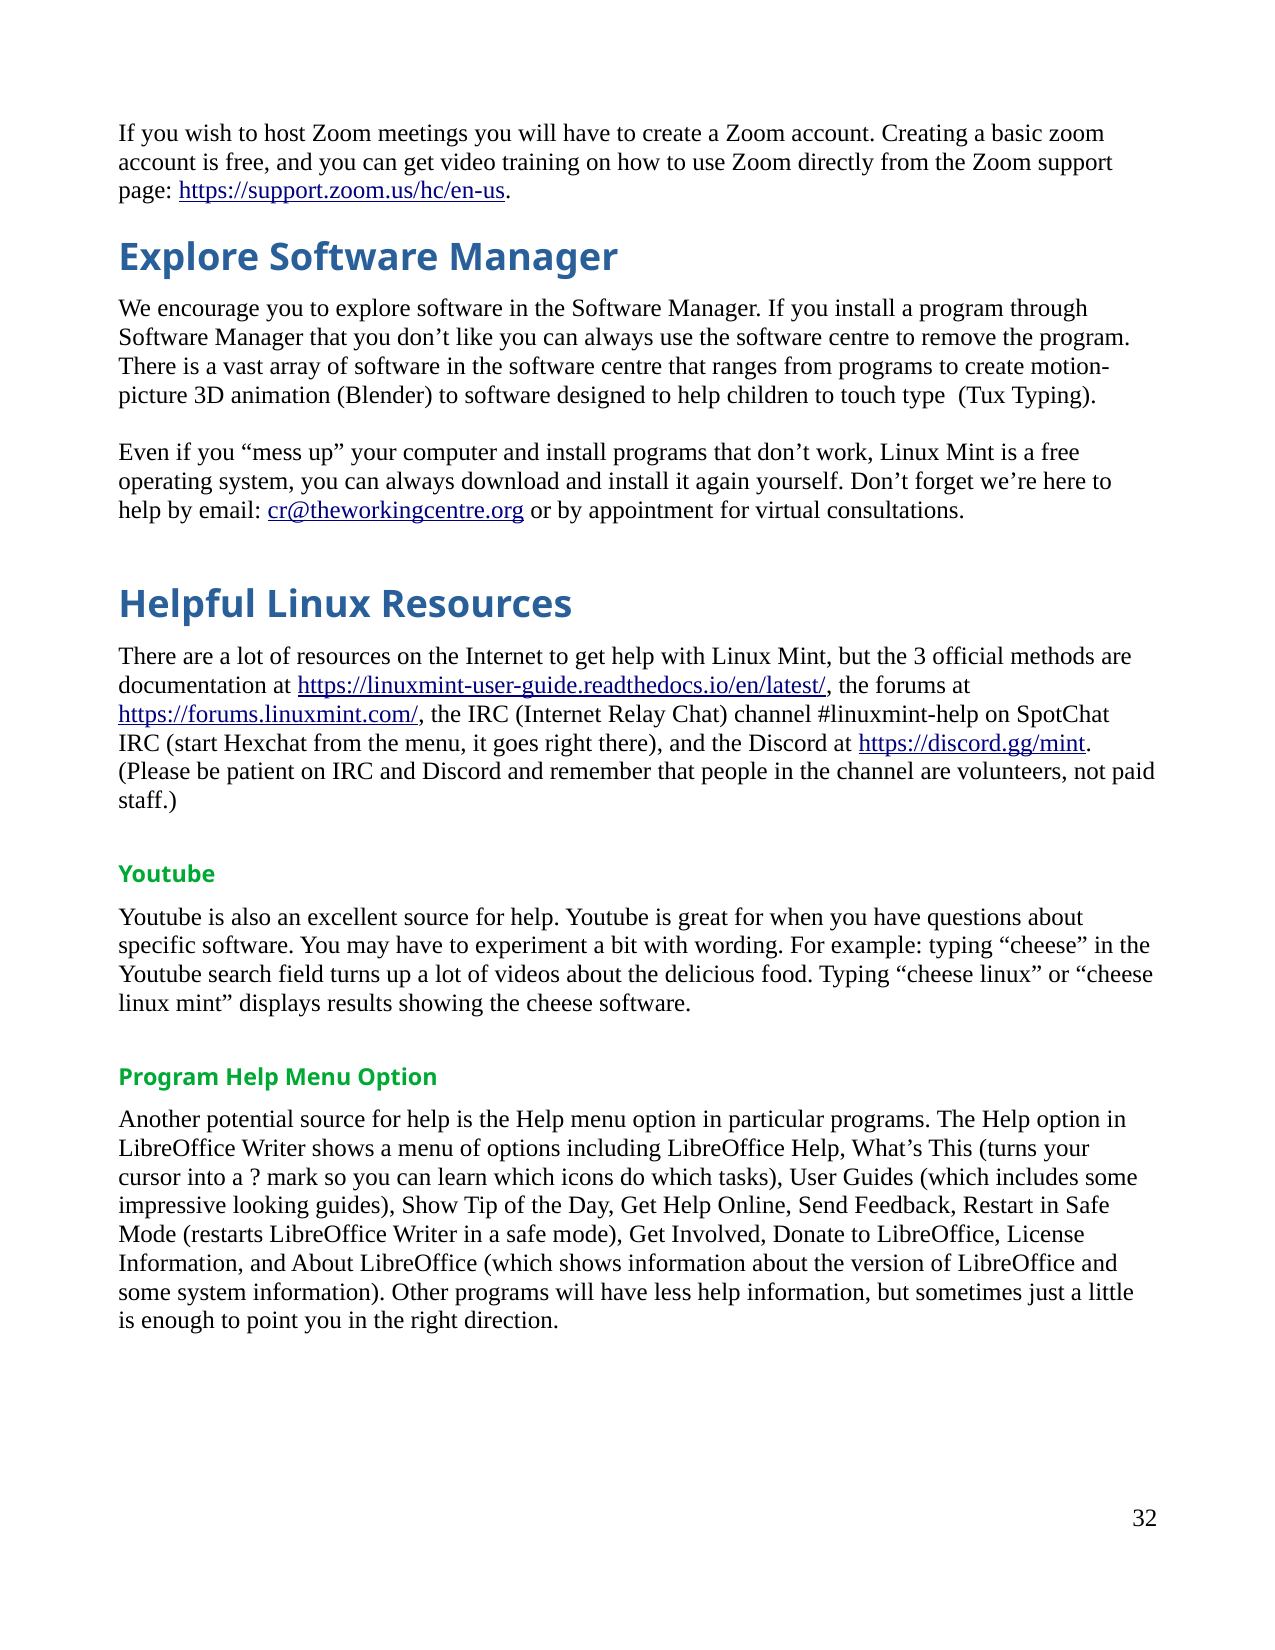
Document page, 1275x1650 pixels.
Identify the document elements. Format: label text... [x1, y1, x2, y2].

text We encourage you to explore software in the Software Manager. If you install a program through Software Manager that you don’t like you can always use the software centre to remove the program. There is a vast array of software in the software centre that ranges from programs to create motion-picture 3D animation (Blender) to software designed to help children to touch type (Tux Typing). [118, 293, 1157, 408]
text Even if you “mess up” your computer and install programs that don’t work, Linux Mint is a free operating system, you can always download and install it again yourself. Don’t forget we’re here to help by email: cr@theworkingcentre.org or by appointment for virtual consultations. [118, 437, 1157, 523]
subtitle Youtube [118, 857, 1157, 889]
text Another potential source for help is the Help menu option in particular programs. The Help option in LibreOffice Writer shows a menu of options including LibreOffice Help, What’s This (turns your cursor into a ? mark so you can learn which icons do which tasks), User Guides (which includes some impressive looking guides), Show Tip of the Day, Get Help Online, Send Feedback, Restart in Safe Mode (restarts LibreOffice Writer in a safe mode), Get Involved, Donate to LibreOffice, License Information, and About LibreOffice (which shows information about the version of LibreOffice and some system information). Other programs will have less help information, but sometimes just a little is enough to point you in the right direction. [118, 1104, 1157, 1334]
subtitle Program Help Menu Option [118, 1060, 1157, 1092]
text There are a lot of resources on the Internet to get help with Linux Mint, but the 3 official methods are documentation at https://linuxmint-user-guide.readthedocs.io/en/latest/, the forums at https://forums.linuxmint.com/, the IRC (Internet Relay Chat) channel #linuxmint-help on SpotChat IRC (start Hexchat from the menu, it goes right there), and the Discord at https://discord.gg/mint. (Please be patient on IRC and Discord and remember that people in the channel are volunteers, not paid staff.) [118, 641, 1157, 814]
text If you wish to host Zoom meetings you will have to create a Zoom account. Creating a basic zoom account is free, and you can get video training on how to use Zoom directly from the Zoom support page: https://support.zoom.us/hc/en-us. [118, 118, 1157, 204]
subtitle Explore Software Manager [118, 229, 1157, 281]
subtitle Helpful Linux Resources [118, 577, 1157, 629]
text Youtube is also an excellent source for help. Youtube is great for when you have questions about specific software. You may have to experiment a bit with wording. For example: typing “cheese” in the Youtube search field turns up a lot of videos about the delicious food. Typing “cheese linux” or “cheese linux mint” displays results showing the cheese software. [118, 902, 1157, 1017]
